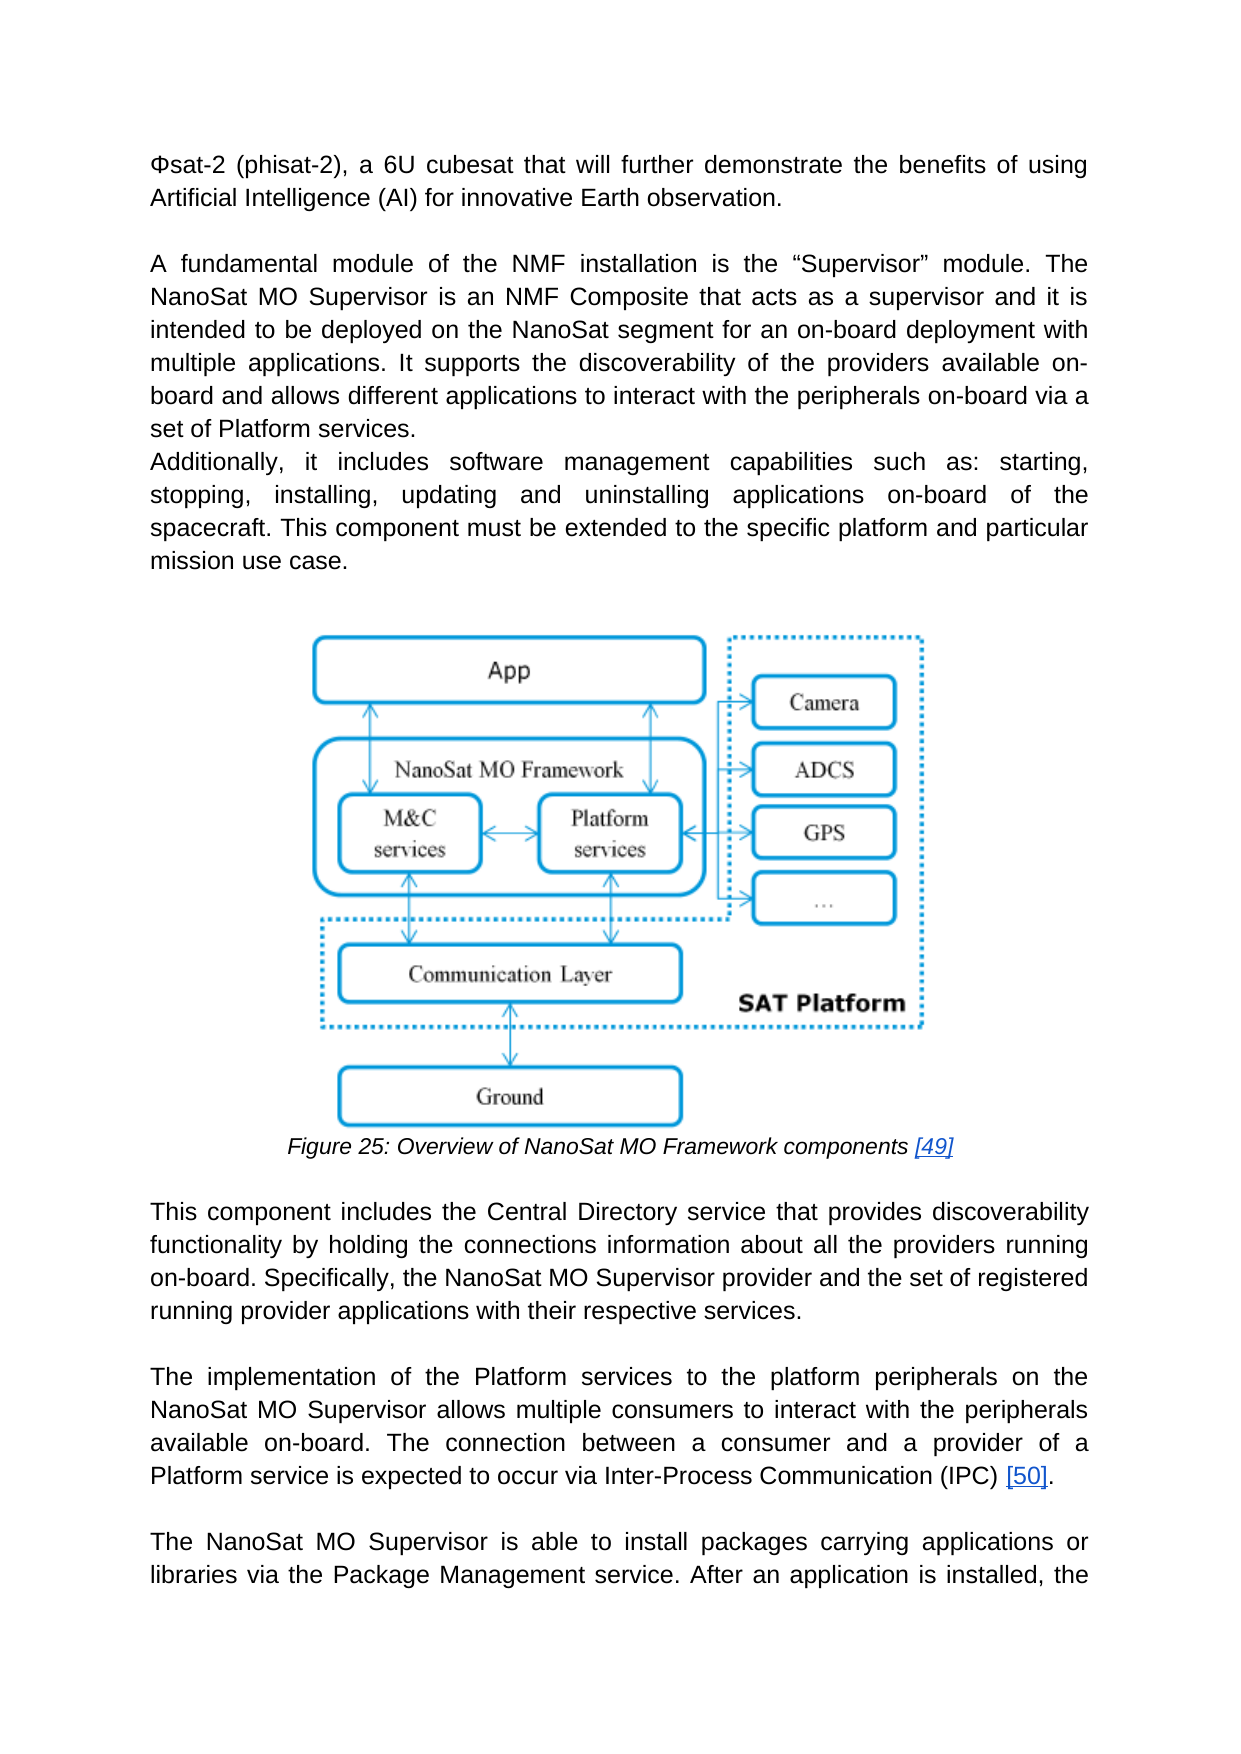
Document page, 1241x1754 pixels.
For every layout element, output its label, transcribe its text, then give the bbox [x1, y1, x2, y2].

text Additionally, it includes software management capabilities such as: starting, stopping, installing, updating and uninstalling applications on-board of the spacecraft. This component must be extended to the specific platform and particular mission use case. [150, 447, 1090, 575]
text This component includes the Central Directory service that provides discoverability functionality by holding the connections information about all the providers running on-board. Specifically, the NanoSat MO Supervisor provider and the set of registered running provider applications with their respective services. [150, 1197, 1090, 1324]
text The NanoSat MO Supervisor is able to install packages carrying applications or libraries via the Package Management service. After an application is installed, the [150, 1527, 1090, 1588]
picture [297, 612, 943, 1130]
text A fundamental module of the NMF installation is the “Supervisor” module. The NanoSat MO Supervisor is an NMF Composite that acts as a supervisor and it is intended to be deployed on the NanoSat segment for an on-board deployment with multiple applications. It supports the discoverability of the providers available on-board and allows different applications to interact with the peripherals on-board via a set of Platform services. [150, 249, 1090, 443]
text Figure 25: Overview of NanoSat MO Framework components [49] [150, 1133, 1090, 1160]
text The implementation of the Platform services to the platform peripherals on the NanoSat MO Supervisor allows multiple consumers to interact with the peripherals available on-board. The connection between a consumer and a provider of a Platform service is expected to occur via Inter-Process Communication (IPC) [50]. [150, 1362, 1090, 1489]
text Φsat-2 (phisat-2), a 6U cubesat that will further demonstrate the benefits of using Artificial Intelligence (AI) for innovative Earth observation. [150, 150, 1090, 212]
